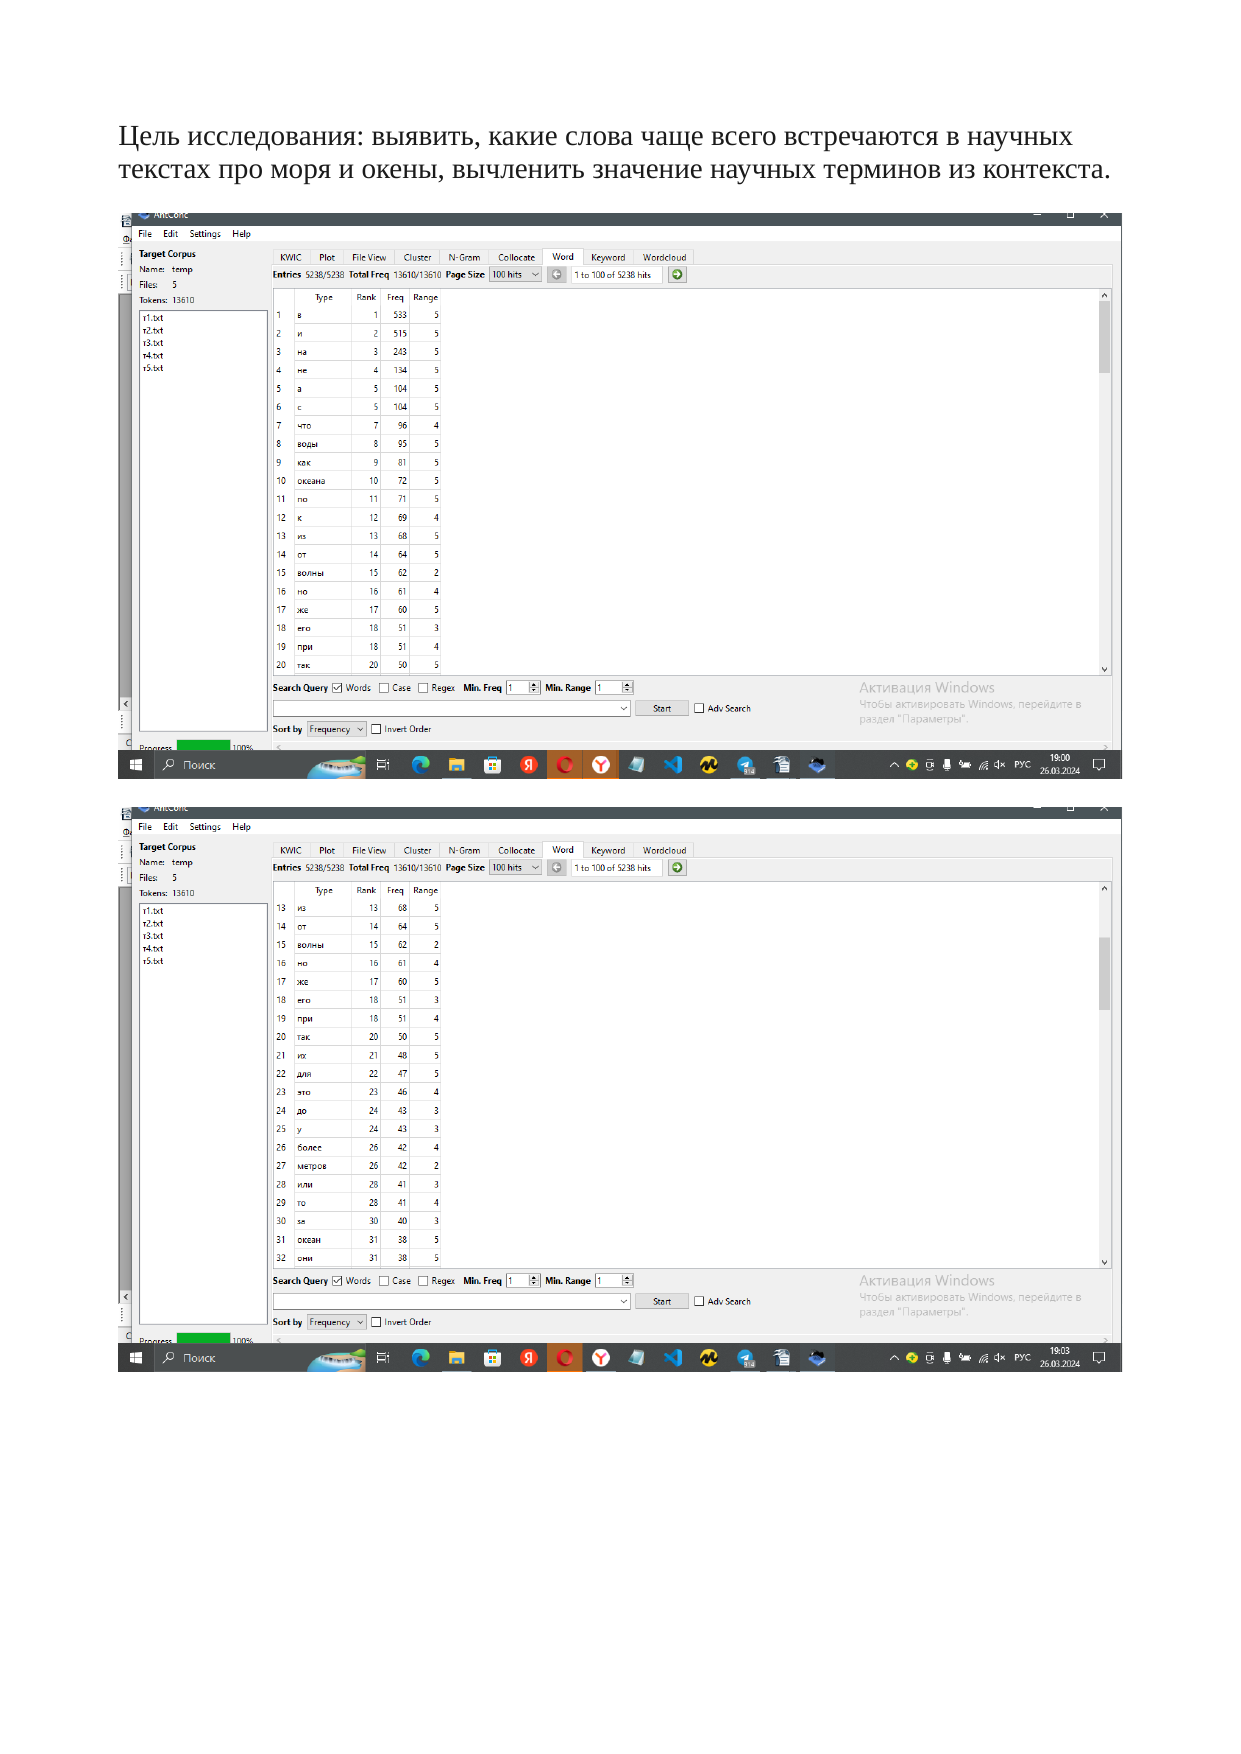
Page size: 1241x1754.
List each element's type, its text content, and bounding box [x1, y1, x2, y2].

picture [118, 213, 1123, 779]
text Цель исследования: выявить, какие слова чаще всего встречаются в научных текстах про моря и окены, вычленить значение научных терминов из контекста. [118, 118, 1122, 185]
picture [118, 807, 1123, 1372]
